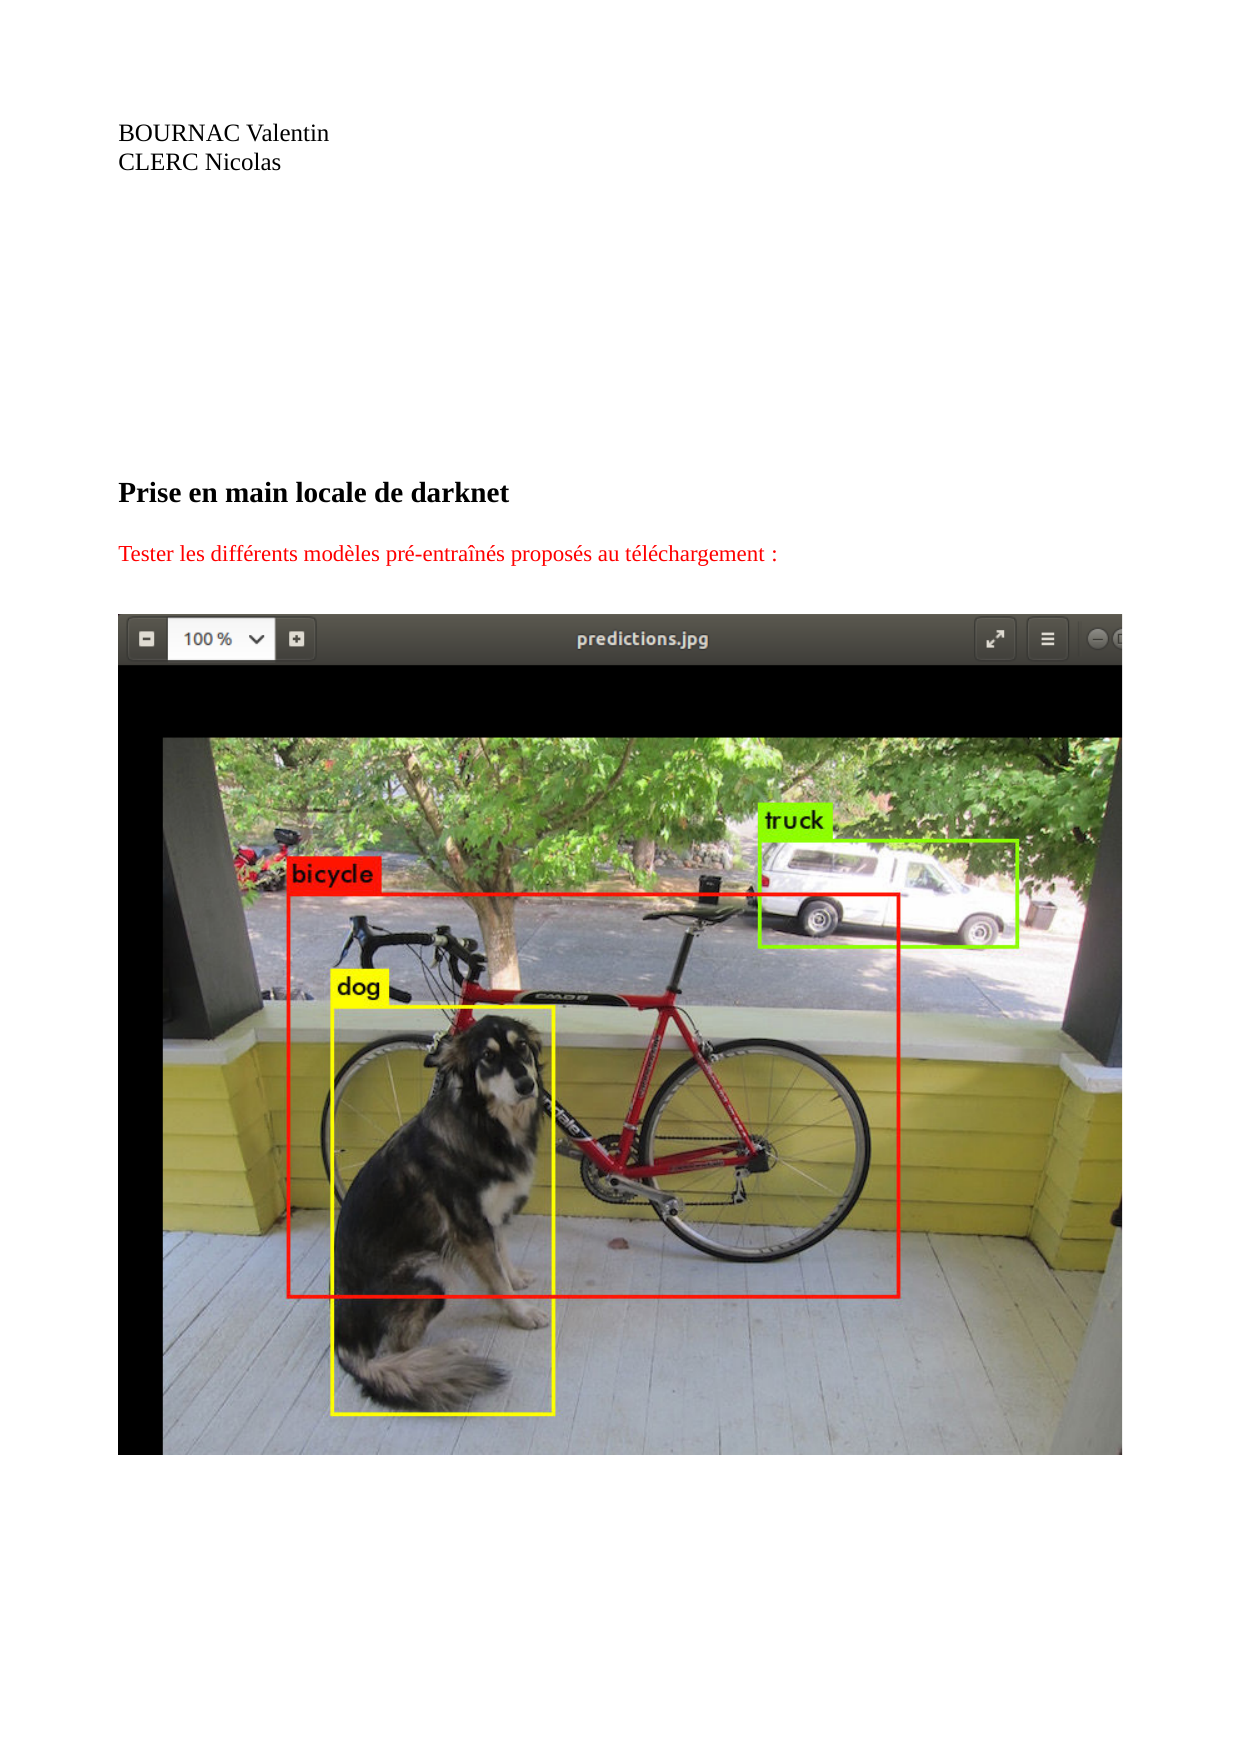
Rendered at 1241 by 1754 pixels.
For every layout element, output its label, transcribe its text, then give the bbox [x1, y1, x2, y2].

picture [118, 614, 1123, 1455]
text Prise en main locale de darknet [118, 476, 1122, 509]
text BOURNAC Valentin [118, 118, 1122, 147]
text Tester les différents modèles pré-entraînés proposés au téléchargement : [118, 540, 1122, 567]
text CLERC Nicolas [118, 147, 1122, 176]
